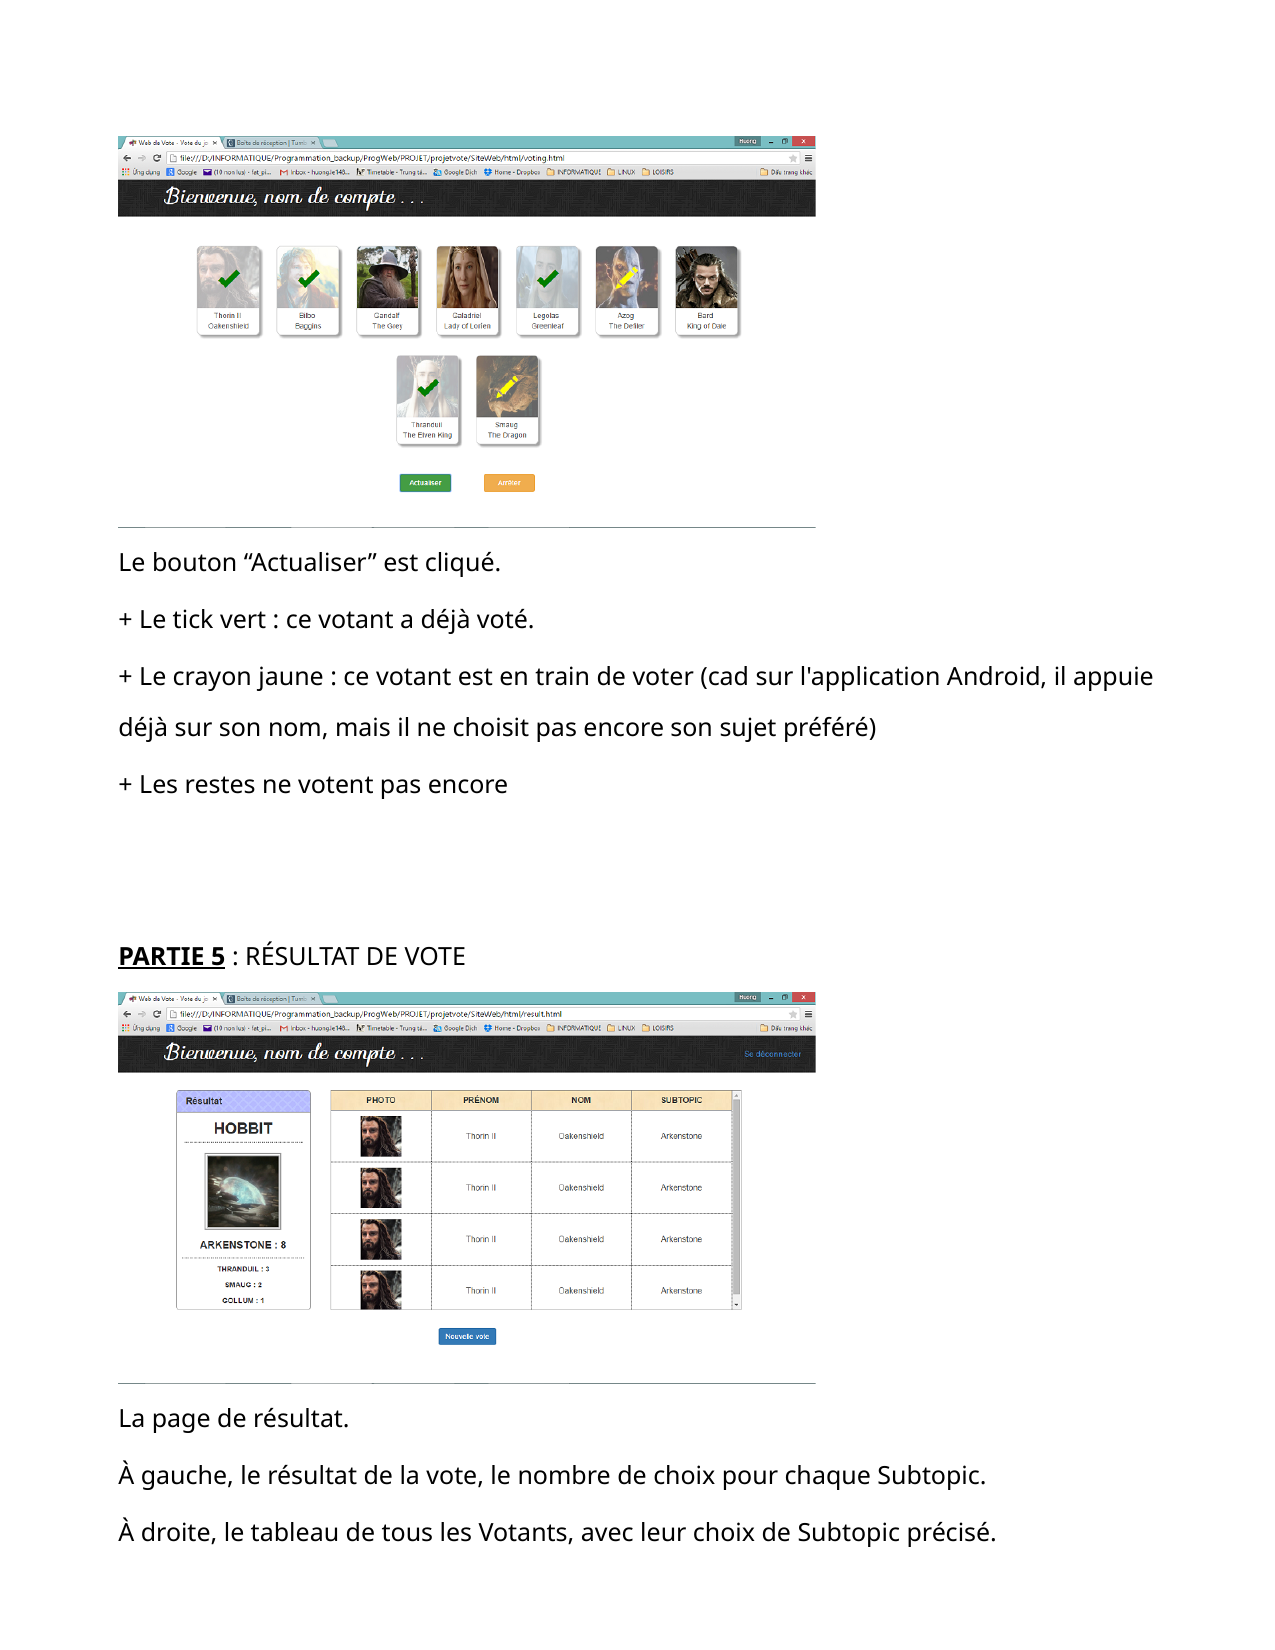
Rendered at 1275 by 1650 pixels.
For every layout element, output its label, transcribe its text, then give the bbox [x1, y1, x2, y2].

text Le bouton “Actualiser” est cliqué. [118, 139, 1157, 579]
text PARTIE 5 : RÉSULTAT DE VOTE [118, 938, 1157, 972]
text + Le crayon jaune : ce votant est en train de voter (cad sur l'application Android, il appuie déjà sur son nom, mais il ne choisit pas encore son sujet préféré) [118, 659, 1157, 744]
text La page de résultat. [118, 995, 1157, 1435]
text À gauche, le résultat de la vote, le nombre de choix pour chaque Subtopic. [118, 1458, 1157, 1492]
text + Le tick vert : ce votant a déjà voté. [118, 602, 1157, 636]
text + Les restes ne votent pas encore [118, 767, 1157, 801]
text À droite, le tableau de tous les Votants, avec leur choix de Subtopic précisé. [118, 1515, 1157, 1549]
picture [118, 136, 816, 528]
picture [118, 992, 816, 1384]
